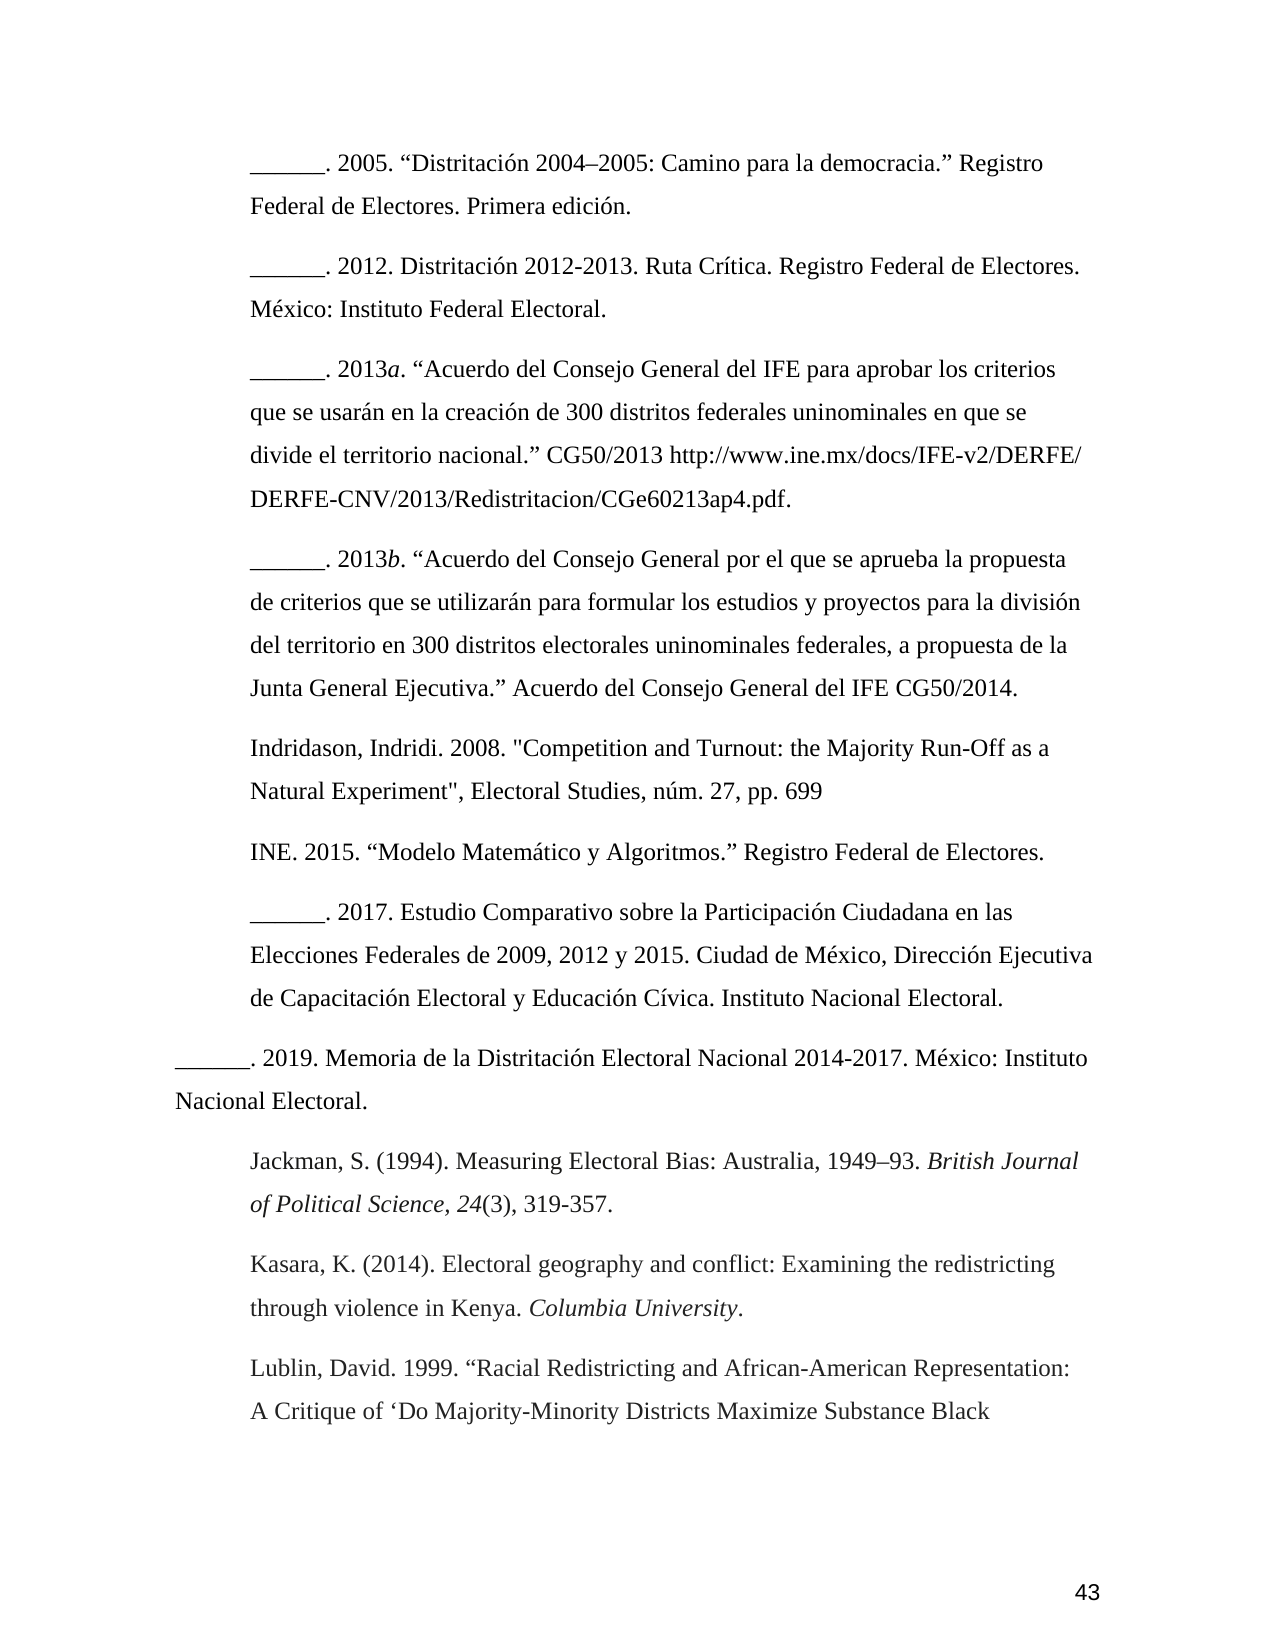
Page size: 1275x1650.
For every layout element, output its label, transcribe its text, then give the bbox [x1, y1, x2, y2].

text ______. 2017. Estudio Comparativo sobre la Participación Ciudadana en las Elecciones Federales de 2009, 2012 y 2015. Ciudad de México, Dirección Ejecutiva de Capacitación Electoral y Educación Cívica. Instituto Nacional Electoral. [250, 897, 1100, 1012]
text Indridason, Indridi. 2008. "Competition and Turnout: the Majority Run-Off as a Natural Experiment", Electoral Studies, núm. 27, pp. 699 [250, 733, 1100, 805]
text Lublin, David. 1999. “Racial Redistricting and African-American Representation: A Critique of ‘Do Majority-Minority Districts Maximize Substance Black [250, 1353, 1088, 1424]
text Kasara, K. (2014). Electoral geography and conflict: Examining the redistricting through violence in Kenya. Columbia University. [250, 1249, 1100, 1321]
text INE. 2015. “Modelo Matemático y Algoritmos.” Registro Federal de Electores. [250, 837, 1100, 865]
text Jackman, S. (1994). Measuring Electoral Bias: Australia, 1949–93. British Journal of Political Science, 24(3), 319-357. [250, 1146, 1100, 1218]
text ______. 2012. Distritación 2012-2013. Ruta Crítica. Registro Federal de Electores. México: Instituto Federal Electoral. [250, 251, 1088, 323]
text ______. 2005. “Distritación 2004–2005: Camino para la democracia.” Registro Federal de Electores. Primera edición. [250, 148, 1088, 220]
text ______. 2019. Memoria de la Distritación Electoral Nacional 2014-2017. México: Instituto Nacional Electoral. [175, 1043, 1100, 1115]
text ______. 2013b. “Acuerdo del Consejo General por el que se aprueba la propuesta de criterios que se utilizarán para formular los estudios y proyectos para la división del territorio en 300 distritos electorales uninominales federales, a propuesta de la Junta General Ejecutiva.” Acuerdo del Consejo General del IFE CG50/2014. [250, 544, 1088, 702]
text ______. 2013a. “Acuerdo del Consejo General del IFE para aprobar los criterios que se usarán en la creación de 300 distritos federales uninominales en que se divide el territorio nacional.” CG50/2013 http://www.ine.mx/docs/IFE-v2/DERFE/ DERFE-CNV/2013/Redistritacion/CGe60213ap4.pdf. [250, 354, 1088, 512]
